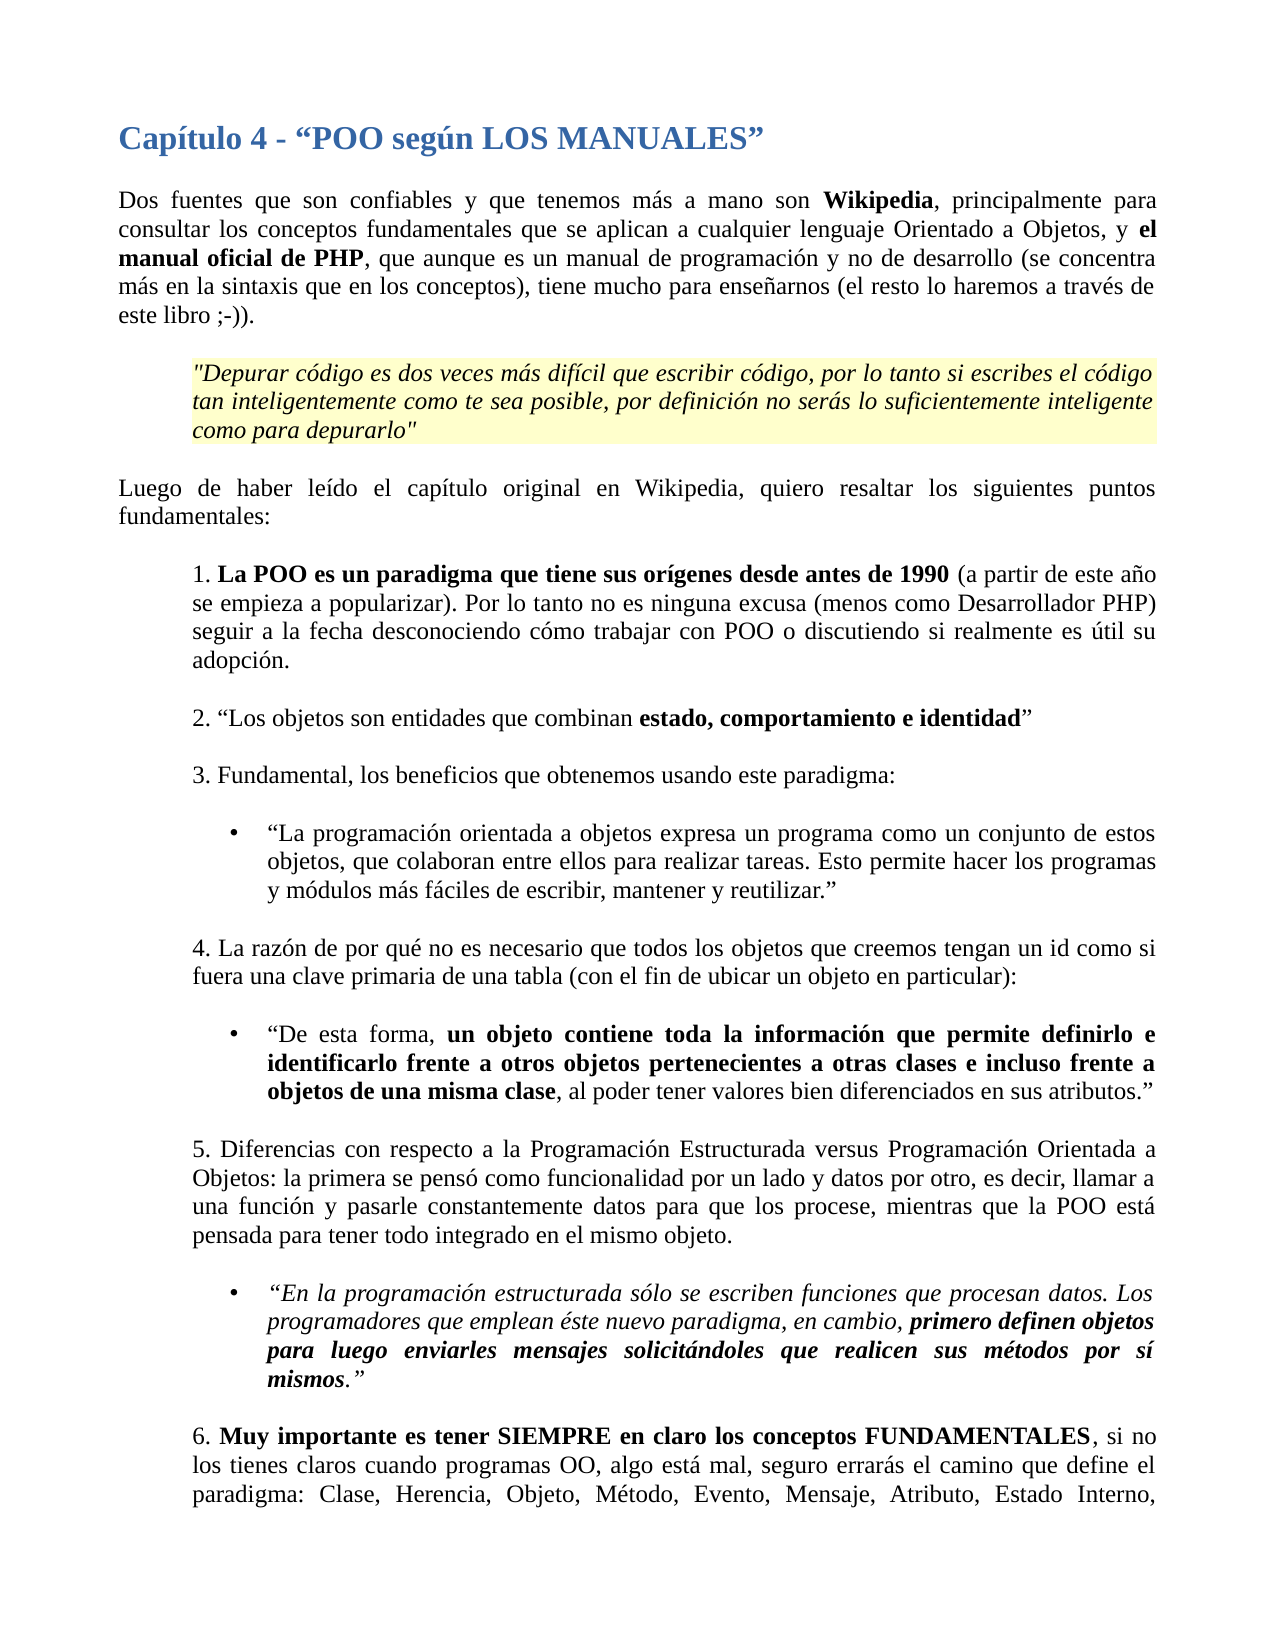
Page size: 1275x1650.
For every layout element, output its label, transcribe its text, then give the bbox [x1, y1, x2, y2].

text Capítulo 4 - “POO según LOS MANUALES” [118, 118, 1157, 156]
list “La programación orientada a objetos expresa un programa como un conjunto de estos objetos, que colaboran entre ellos para realizar tareas. Esto permite hacer los programas y módulos más fáciles de escribir, mantener y reutilizar.” [229, 818, 1157, 904]
list “En la programación estructurada sólo se escriben funciones que procesan datos. Los programadores que emplean éste nuevo paradigma, en cambio, primero definen objetos para luego enviarles mensajes solicitándoles que realicen sus métodos por sí mismos.” [229, 1278, 1157, 1393]
text 3. Fundamental, los beneficios que obtenemos usando este paradigma: [192, 760, 1157, 789]
text 4. La razón de por qué no es necesario que todos los objetos que creemos tengan un id como si fuera una clave primaria de una tabla (con el fin de ubicar un objeto en particular): [192, 933, 1157, 990]
text "Depurar código es dos veces más difícil que escribir código, por lo tanto si escribes el código tan inteligentemente como te sea posible, por definición no serás lo suficientemente inteligente como para depurarlo" [192, 358, 1157, 444]
text Luego de haber leído el capítulo original en Wikipedia, quiero resaltar los siguientes puntos fundamentales: [118, 473, 1157, 530]
text 2. “Los objetos son entidades que combinan estado, comportamiento e identidad” [192, 703, 1157, 731]
text 6. Muy importante es tener SIEMPRE en claro los conceptos FUNDAMENTALES, si no los tienes claros cuando programas OO, algo está mal, seguro errarás el camino que define el paradigma: Clase, Herencia, Objeto, Método, Evento, Mensaje, Atributo, Estado Interno, [192, 1421, 1157, 1508]
text Dos fuentes que son confiables y que tenemos más a mano son Wikipedia, principalmente para consultar los conceptos fundamentales que se aplican a cualquier lenguaje Orientado a Objetos, y el manual oficial de PHP, que aunque es un manual de programación y no de desarrollo (se concentra más en la sintaxis que en los conceptos), tiene mucho para enseñarnos (el resto lo haremos a través de este libro ;-)). [118, 185, 1157, 329]
list “De esta forma, un objeto contiene toda la información que permite definirlo e identificarlo frente a otros objetos pertenecientes a otras clases e incluso frente a objetos de una misma clase, al poder tener valores bien diferenciados en sus atributos.” [229, 1019, 1157, 1105]
text 5. Diferencias con respecto a la Programación Estructurada versus Programación Orientada a Objetos: la primera se pensó como funcionalidad por un lado y datos por otro, es decir, llamar a una función y pasarle constantemente datos para que los procese, mientras que la POO está pensada para tener todo integrado en el mismo objeto. [192, 1134, 1157, 1249]
text 1. La POO es un paradigma que tiene sus orígenes desde antes de 1990 (a partir de este año se empieza a popularizar). Por lo tanto no es ninguna excusa (menos como Desarrollador PHP) seguir a la fecha desconociendo cómo trabajar con POO o discutiendo si realmente es útil su adopción. [192, 559, 1157, 674]
